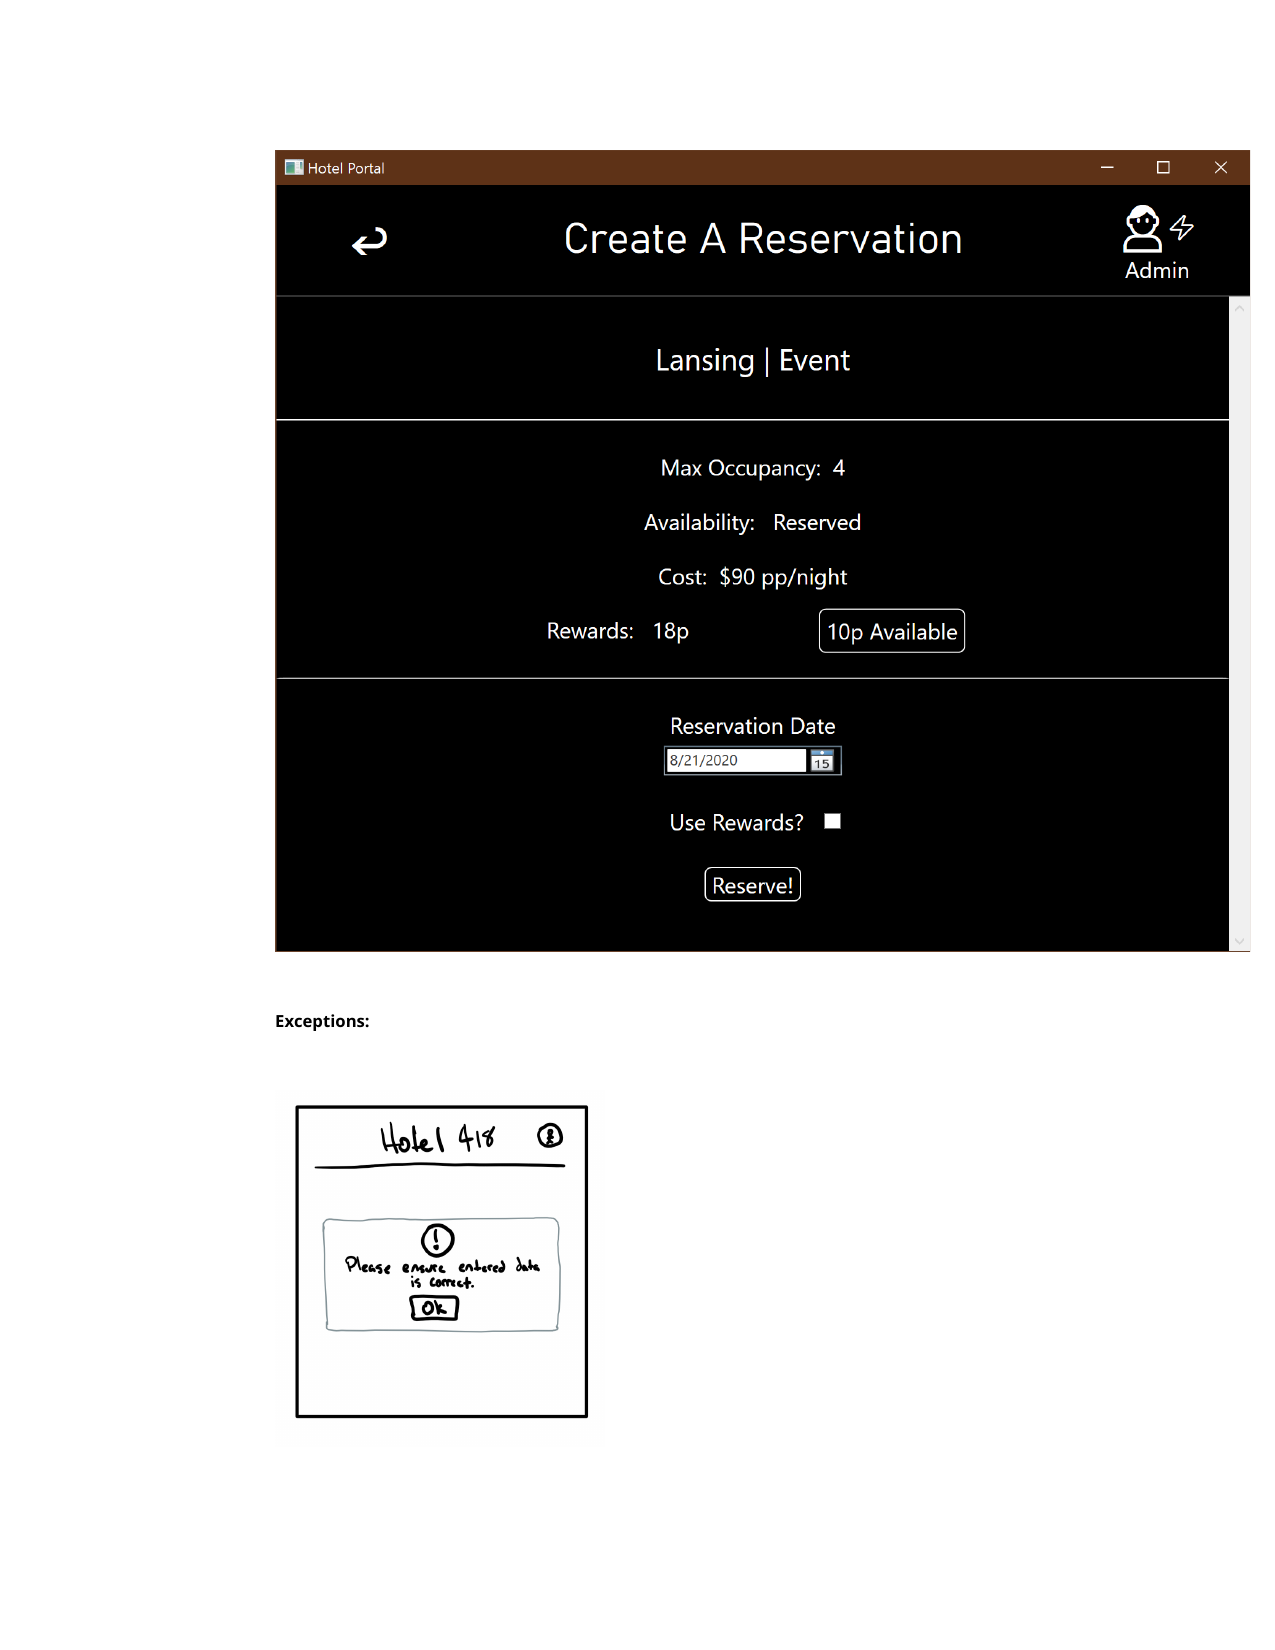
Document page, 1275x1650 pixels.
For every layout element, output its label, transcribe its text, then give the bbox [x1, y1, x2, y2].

subtitle Exceptions: [275, 1010, 1125, 1032]
